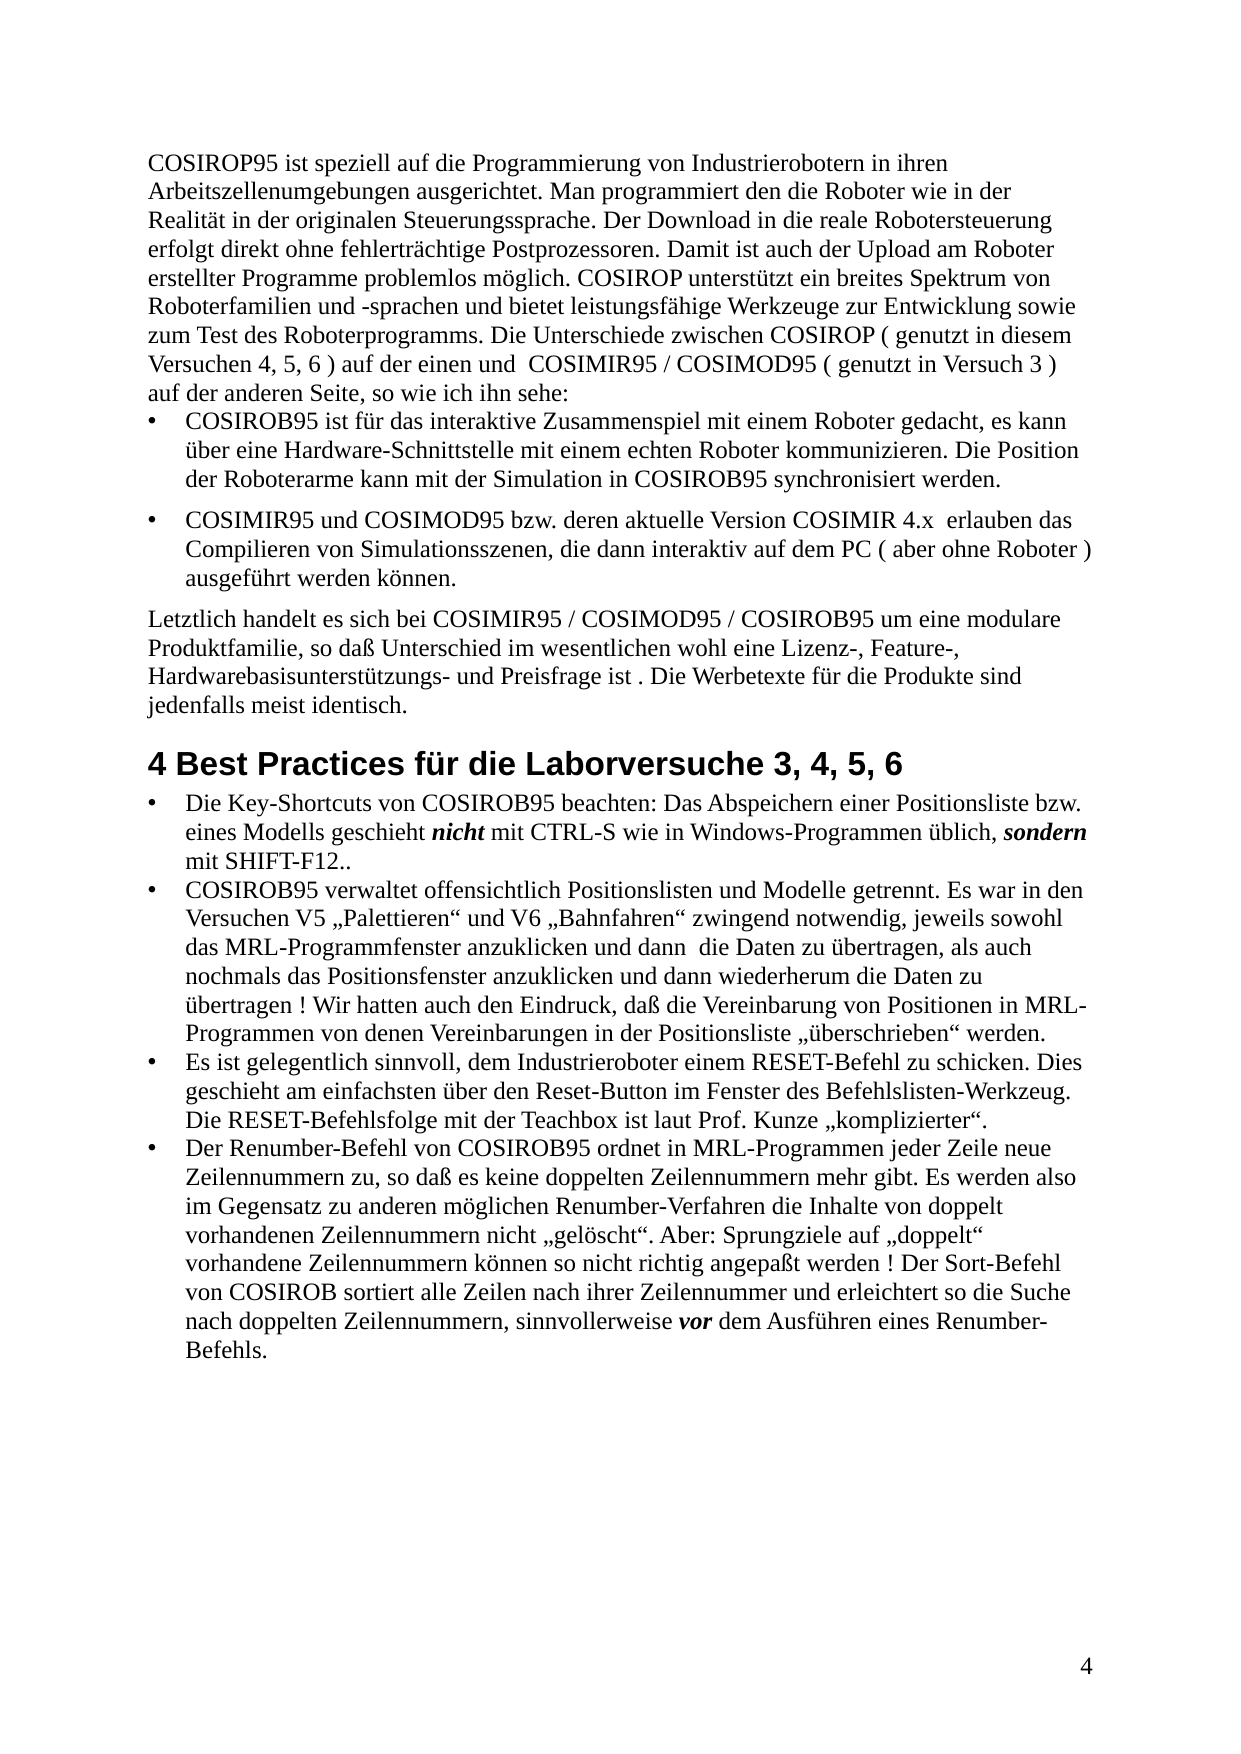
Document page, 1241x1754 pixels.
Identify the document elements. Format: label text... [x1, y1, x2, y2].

list Der Renumber-Befehl von COSIROB95 ordnet in MRL-Programmen jeder Zeile neue Zeilennummern zu, so daß es keine doppelten Zeilennummern mehr gibt. Es werden also im Gegensatz zu anderen möglichen Renumber-Verfahren die Inhalte von doppelt vorhandenen Zeilennummern nicht „gelöscht“. Aber: Sprungziele auf „doppelt“ vorhandene Zeilennummern können so nicht richtig angepaßt werden ! Der Sort-Befehl von COSIROB sortiert alle Zeilen nach ihrer Zeilennummer und erleichtert so die Suche nach doppelten Zeilennummern, sinnvollerweise vor dem Ausführen eines Renumber-Befehls. [148, 1133, 1093, 1363]
list COSIROB95 ist für das interaktive Zusammenspiel mit einem Roboter gedacht, es kann über eine Hardware-Schnittstelle mit einem echten Roboter kommunizieren. Die Position der Roboterarme kann mit der Simulation in COSIROB95 synchronisiert werden. [148, 406, 1093, 493]
list Die Key-Shortcuts von COSIROB95 beachten: Das Abspeichern einer Positionsliste bzw. eines Modells geschieht nicht mit CTRL-S wie in Windows-Programmen üblich, sondern mit SHIFT-F12.. [148, 788, 1093, 875]
text COSIROP95 ist speziell auf die Programmierung von Industrierobotern in ihren Arbeitszellenumgebungen ausgerichtet. Man programmiert den die Roboter wie in der Realität in der originalen Steuerungssprache. Der Download in die reale Robotersteuerung erfolgt direkt ohne fehlerträchtige Postprozessoren. Damit ist auch der Upload am Roboter erstellter Programme problemlos möglich. COSIROP unterstützt ein breites Spektrum von Roboterfamilien und -sprachen und bietet leistungsfähige Werkzeuge zur Entwicklung sowie zum Test des Roboterprogramms. Die Unterschiede zwischen COSIROP ( genutzt in diesem Versuchen 4, 5, 6 ) auf der einen und COSIMIR95 / COSIMOD95 ( genutzt in Versuch 3 ) auf der anderen Seite, so wie ich ihn sehe: [148, 148, 1093, 406]
list COSIROB95 verwaltet offensichtlich Positionslisten und Modelle getrennt. Es war in den Versuchen V5 „Palettieren“ und V6 „Bahnfahren“ zwingend notwendig, jeweils sowohl das MRL-Programmfenster anzuklicken und dann die Daten zu übertragen, als auch nochmals das Positionsfenster anzuklicken und dann wiederherum die Daten zu übertragen ! Wir hatten auch den Eindruck, daß die Vereinbarung von Positionen in MRL-Programmen von denen Vereinbarungen in der Positionsliste „überschrieben“ werden. [148, 875, 1093, 1047]
list Es ist gelegentlich sinnvoll, dem Industrieroboter einem RESET-Befehl zu schicken. Dies geschieht am einfachsten über den Reset-Button im Fenster des Befehlslisten-Werkzeug. Die RESET-Befehlsfolge mit der Teachbox ist laut Prof. Kunze „komplizierter“. [148, 1047, 1093, 1133]
text Letztlich handelt es sich bei COSIMIR95 / COSIMOD95 / COSIROB95 um eine modulare Produktfamilie, so daß Unterschied im wesentlichen wohl eine Lizenz-, Feature-, Hardwarebasisunterstützungs- und Preisfrage ist . Die Werbetexte für die Produkte sind jedenfalls meist identisch. [148, 604, 1093, 719]
subtitle 4 Best Practices für die Laborversuche 3, 4, 5, 6 [148, 744, 1093, 782]
list COSIMIR95 und COSIMOD95 bzw. deren aktuelle Version COSIMIR 4.x erlauben das Compilieren von Simulationsszenen, die dann interaktiv auf dem PC ( aber ohne Roboter ) ausgeführt werden können. [148, 505, 1093, 591]
